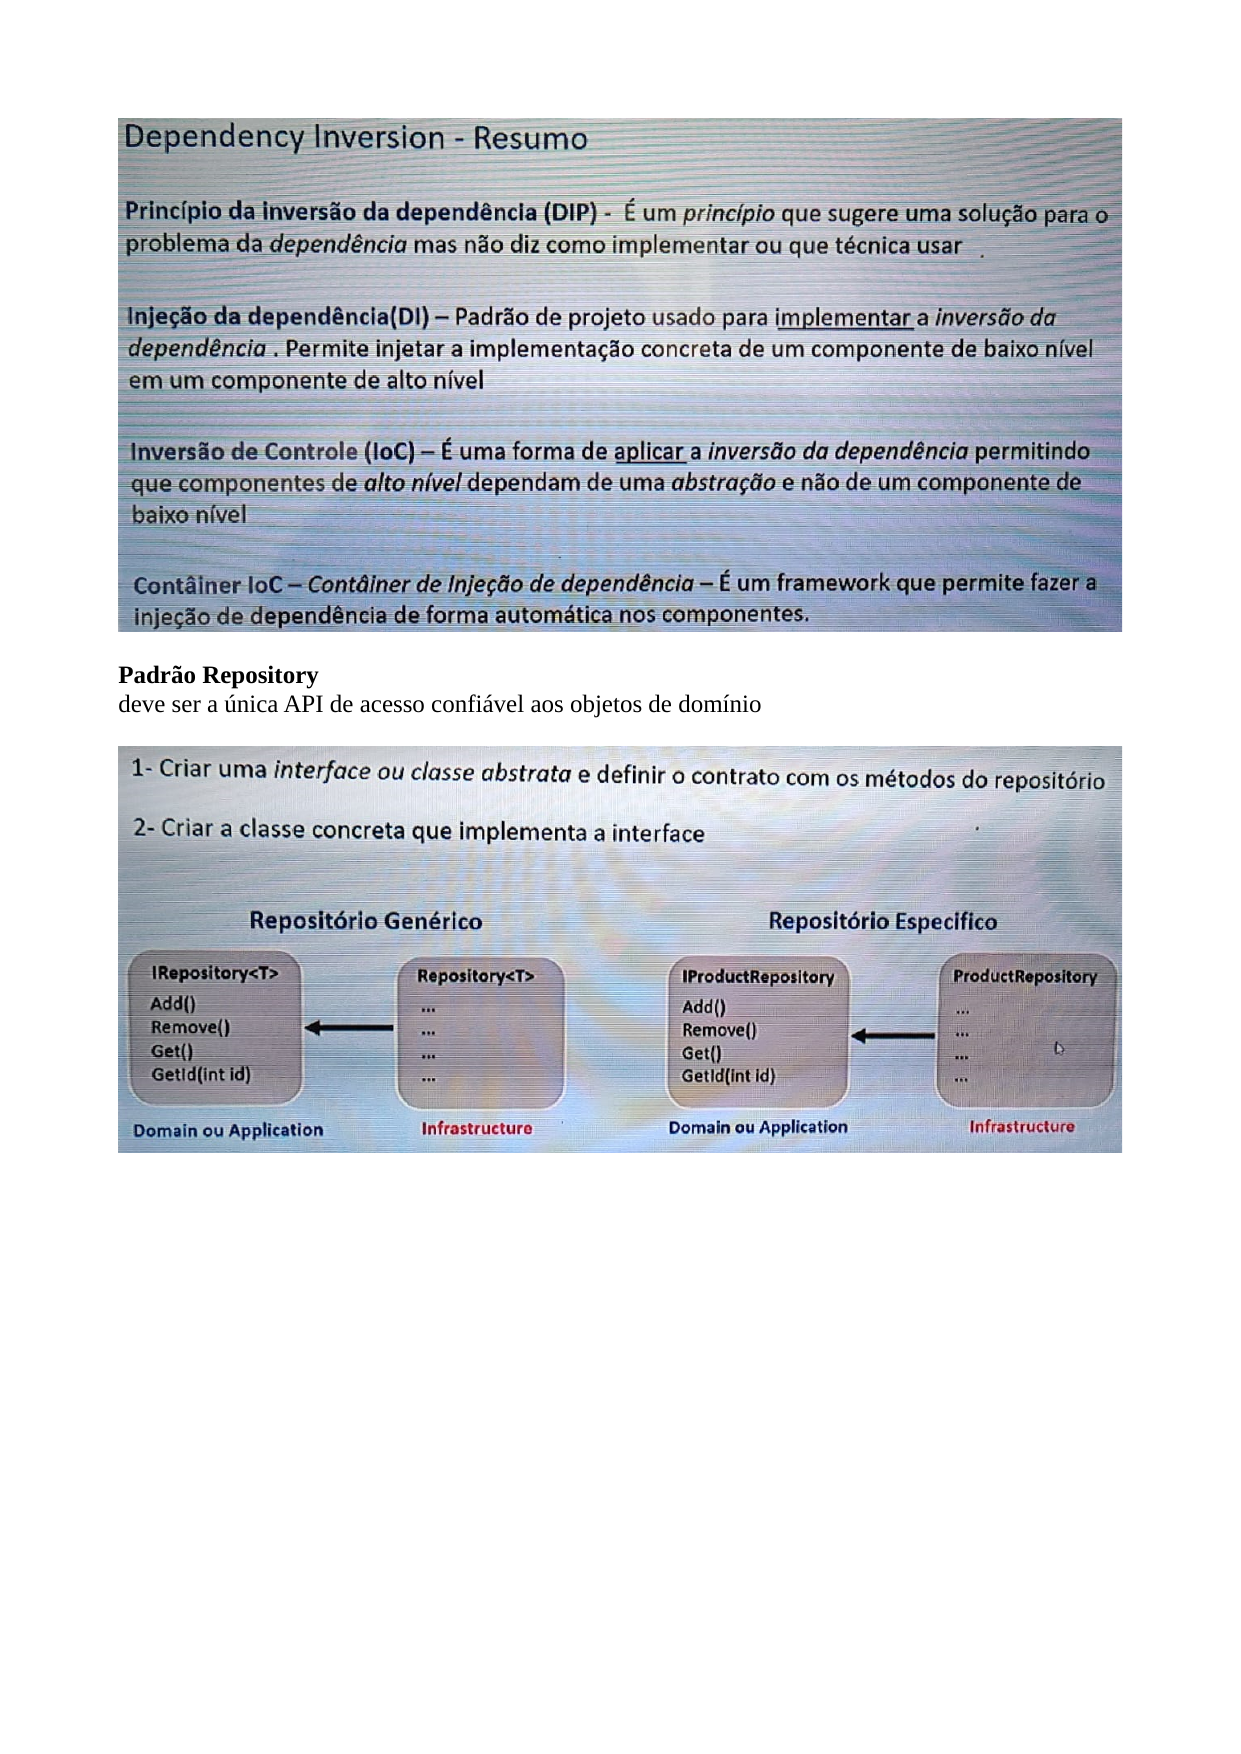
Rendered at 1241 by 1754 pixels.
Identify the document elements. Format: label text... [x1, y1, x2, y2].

text Padrão Repository [118, 660, 1122, 689]
picture [118, 746, 1123, 1153]
picture [118, 118, 1123, 632]
text deve ser a única API de acesso confiável aos objetos de domínio [118, 689, 1122, 717]
